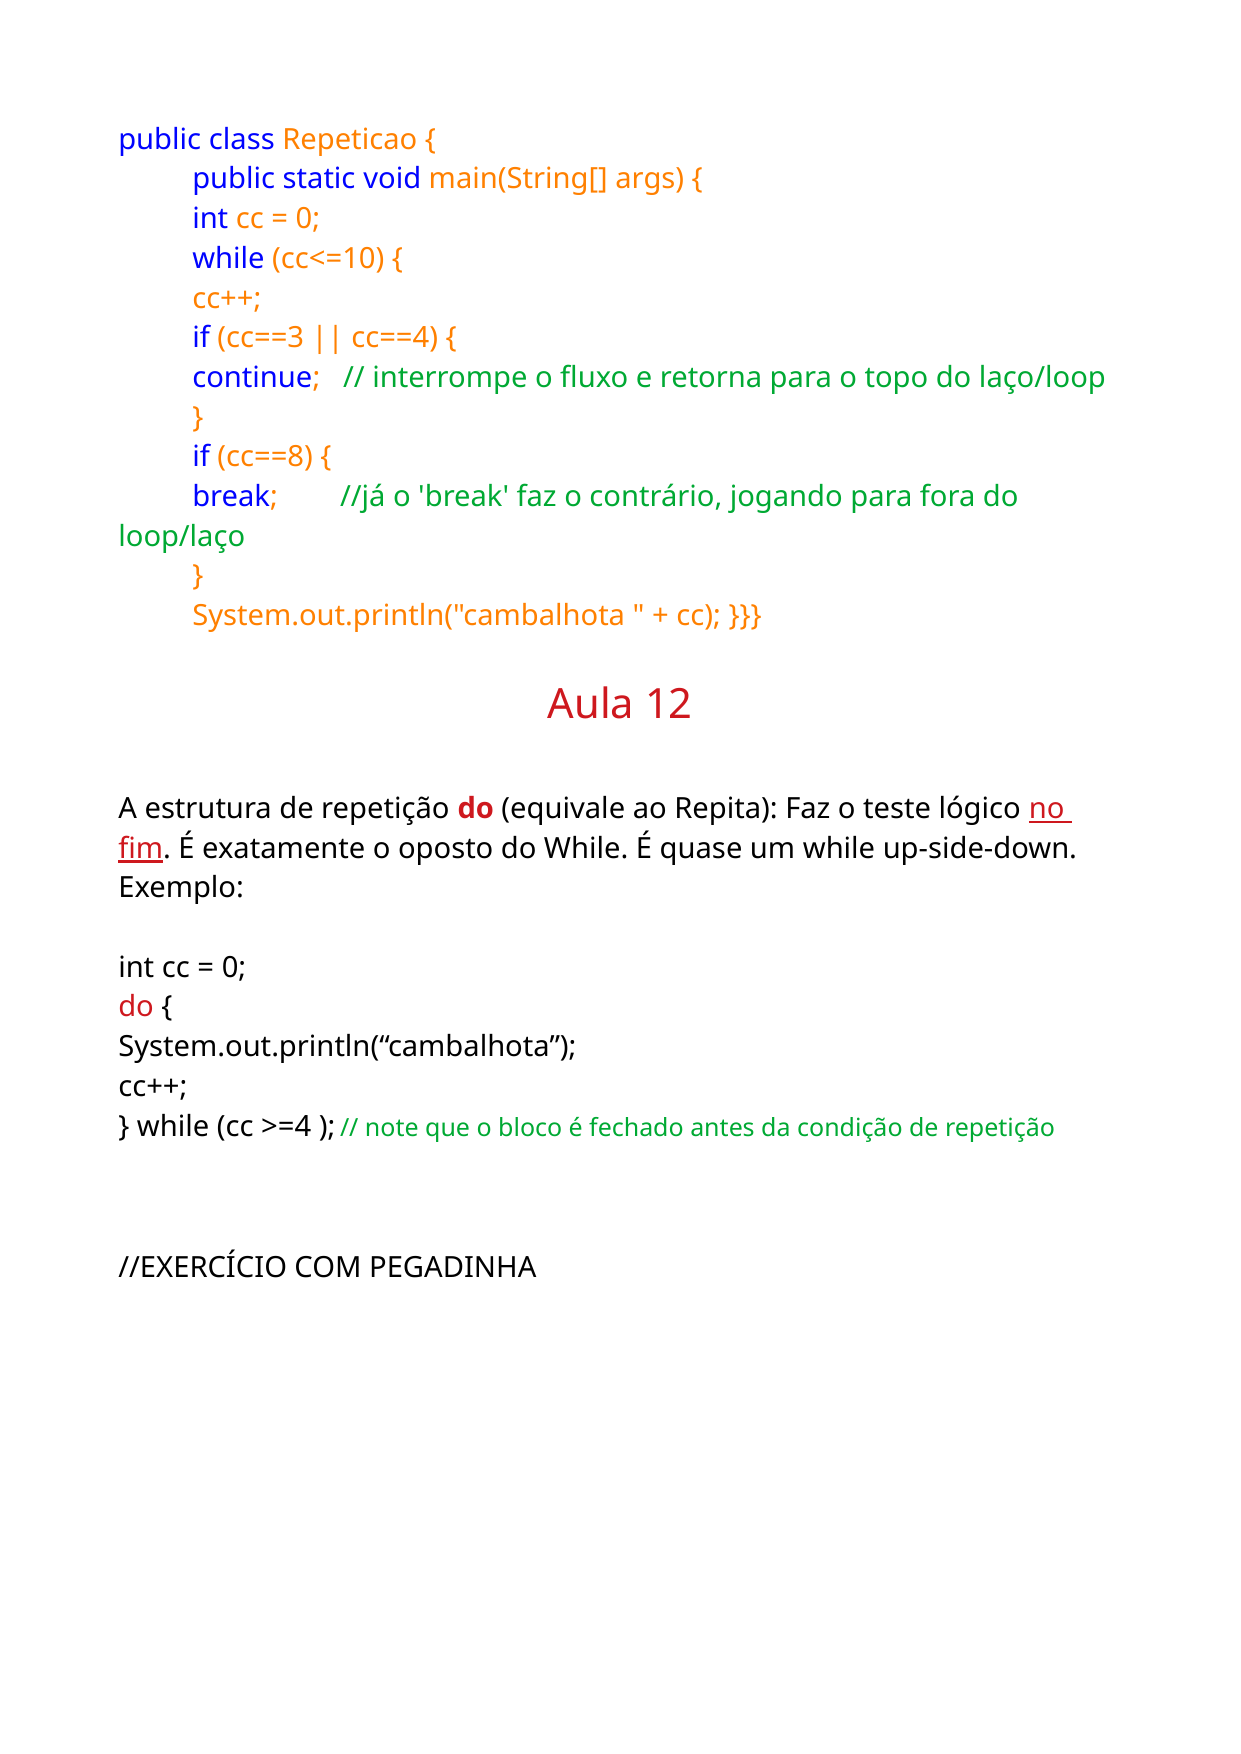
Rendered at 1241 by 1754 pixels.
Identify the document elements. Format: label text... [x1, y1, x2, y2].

text while (cc<=10) { [118, 237, 1122, 277]
text } [118, 396, 1122, 436]
text if (cc==3 || cc==4) { [118, 317, 1122, 356]
text do { [118, 986, 1122, 1025]
text A estrutura de repetição do (equivale ao Repita): Faz o teste lógico no fim. É exatamente o oposto do While. É quase um while up-side-down. Exemplo: [118, 787, 1122, 906]
text System.out.println("cambalhota " + cc); }}} [118, 594, 1122, 634]
text System.out.println(“cambalhota”); [118, 1025, 1122, 1065]
text cc++; [118, 1065, 1122, 1105]
text } while (cc >=4 ); // note que o bloco é fechado antes da condição de repetição [118, 1105, 1122, 1144]
text //EXERCÍCIO COM PEGADINHA [118, 1247, 1122, 1286]
text if (cc==8) { [118, 436, 1122, 475]
text cc++; [118, 277, 1122, 317]
text int cc = 0; [118, 197, 1122, 237]
text public class Repeticao { [118, 118, 1122, 158]
text public static void main(String[] args) { [118, 158, 1122, 197]
text Aula 12 [118, 674, 1122, 731]
text break; //já o 'break' faz o contrário, jogando para fora do loop/laço [118, 475, 1122, 555]
text } [118, 555, 1122, 594]
text continue; // interrompe o fluxo e retorna para o topo do laço/loop [118, 356, 1122, 396]
text int cc = 0; [118, 946, 1122, 986]
